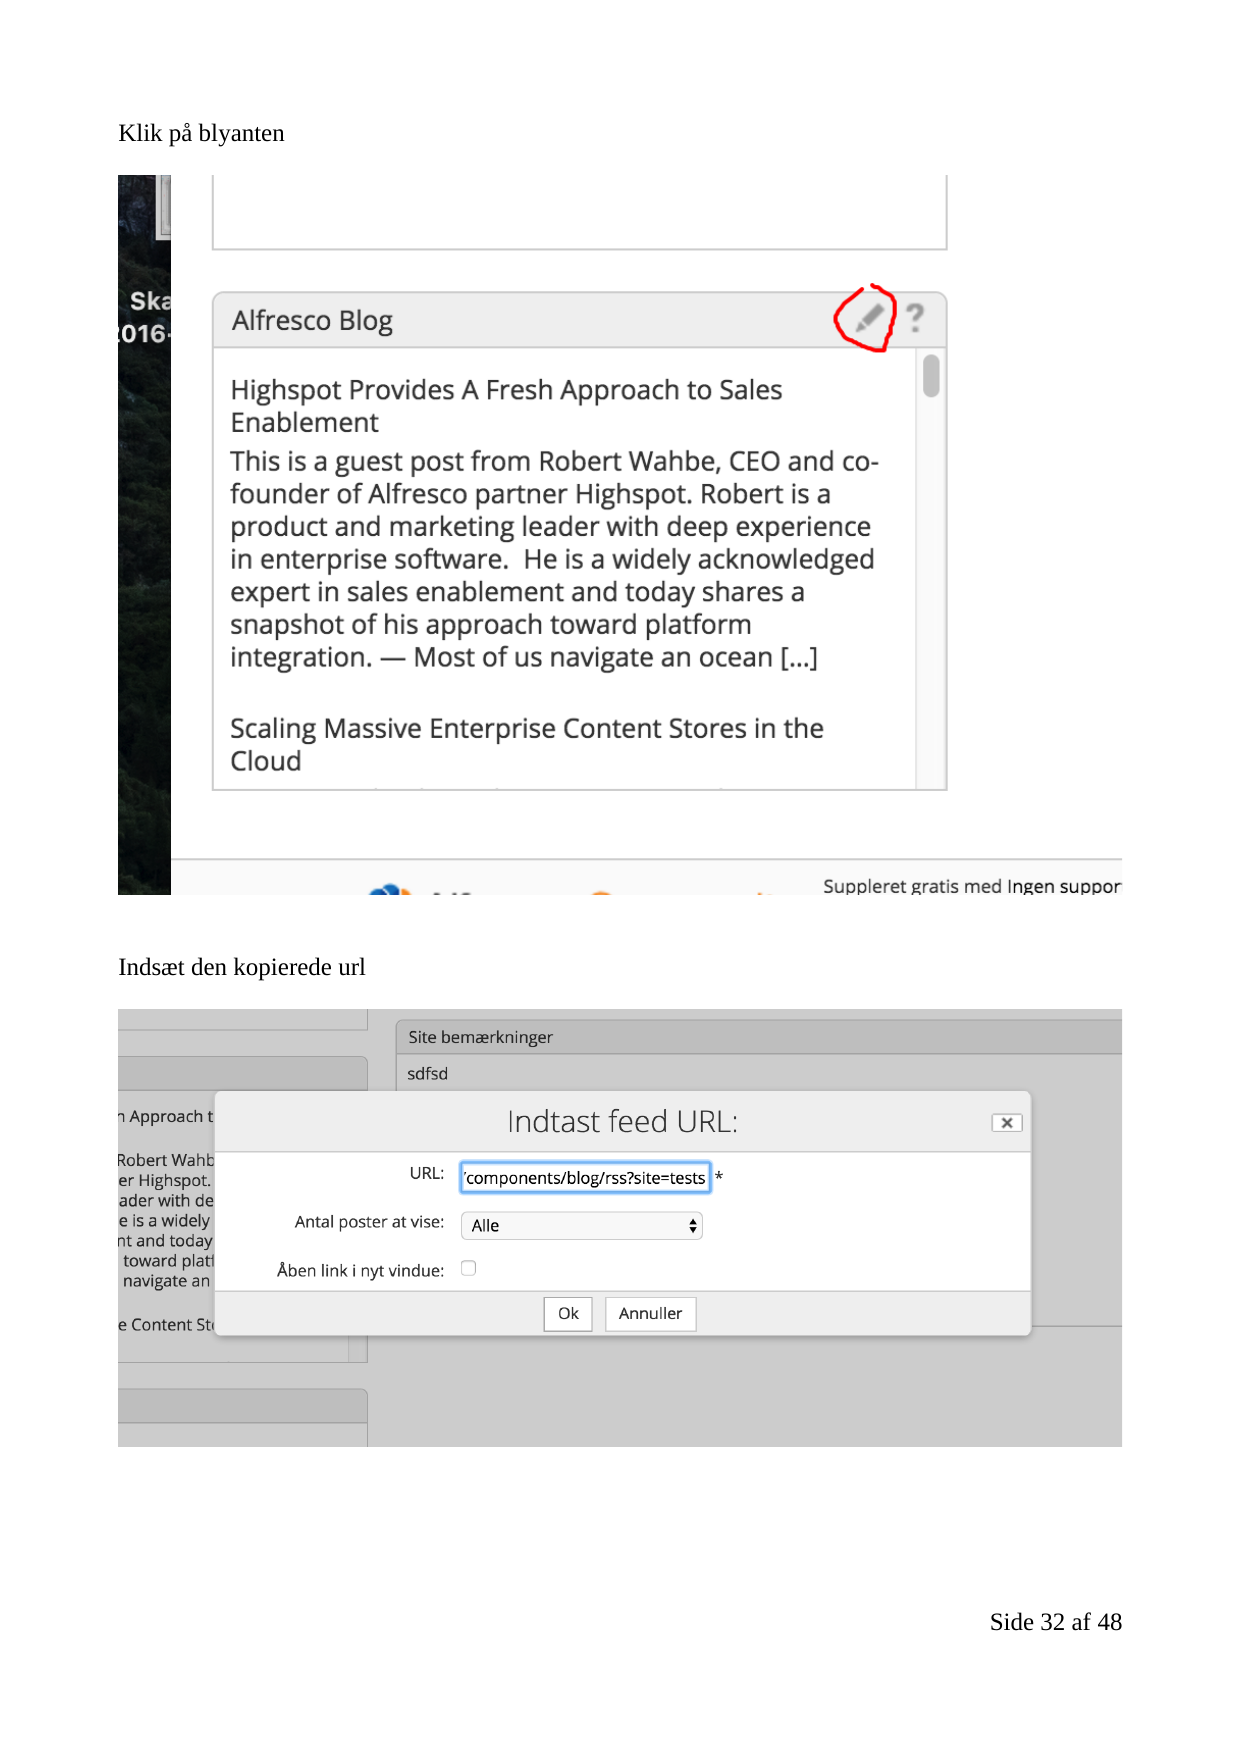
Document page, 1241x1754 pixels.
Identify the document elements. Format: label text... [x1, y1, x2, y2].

text Indsæt den kopierede url [118, 952, 1122, 981]
picture [118, 1009, 1123, 1447]
text Klik på blyanten [118, 118, 1122, 147]
picture [118, 175, 1123, 895]
